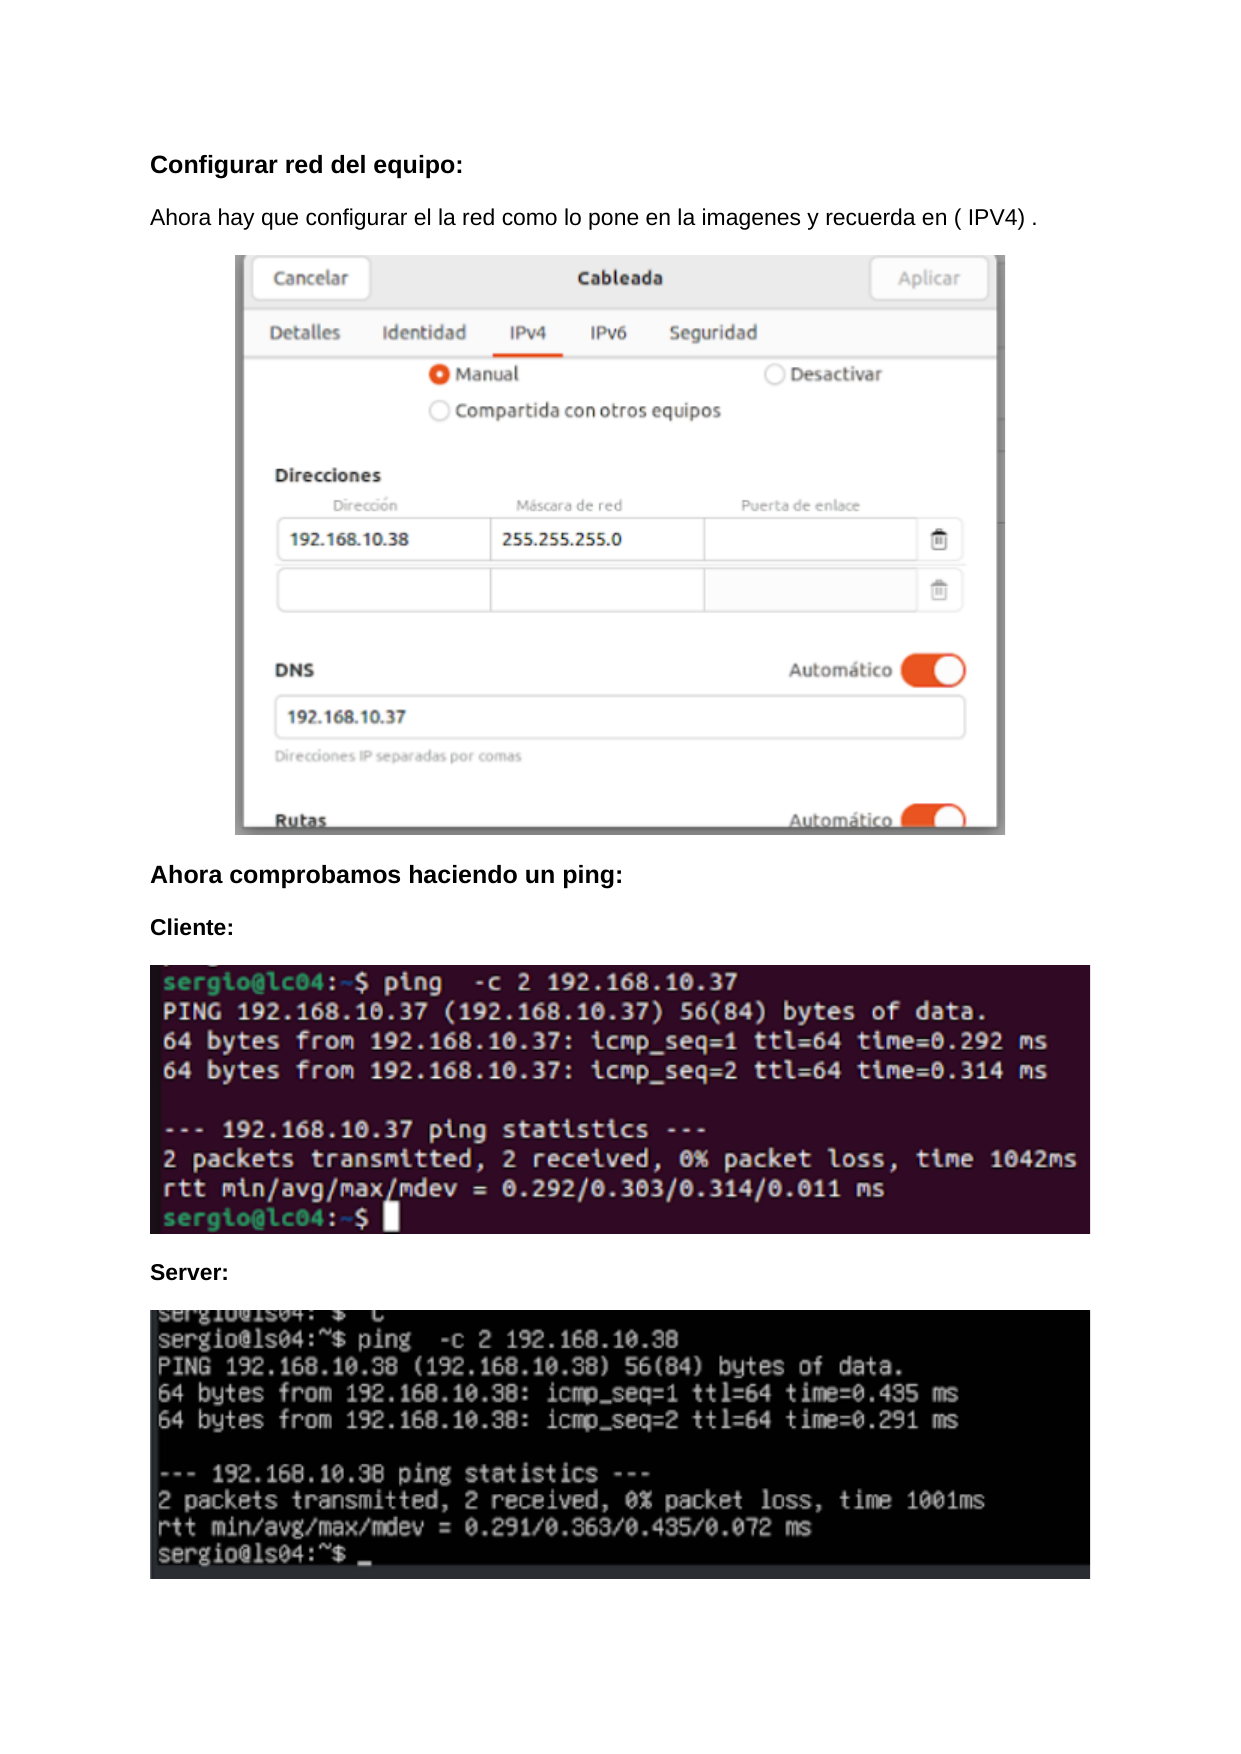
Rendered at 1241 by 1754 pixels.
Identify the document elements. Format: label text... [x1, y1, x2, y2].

text Ahora hay que configurar el la red como lo pone en la imagenes y recuerda en ( IPV4) . [150, 204, 1090, 230]
text Cliente: [150, 913, 1090, 940]
picture [150, 965, 1091, 1234]
text Ahora comprobamos haciendo un ping: [150, 860, 1090, 888]
picture [150, 1310, 1091, 1579]
text Configurar red del equipo: [150, 150, 1090, 179]
picture [235, 255, 1006, 835]
text Server: [150, 1259, 1090, 1285]
